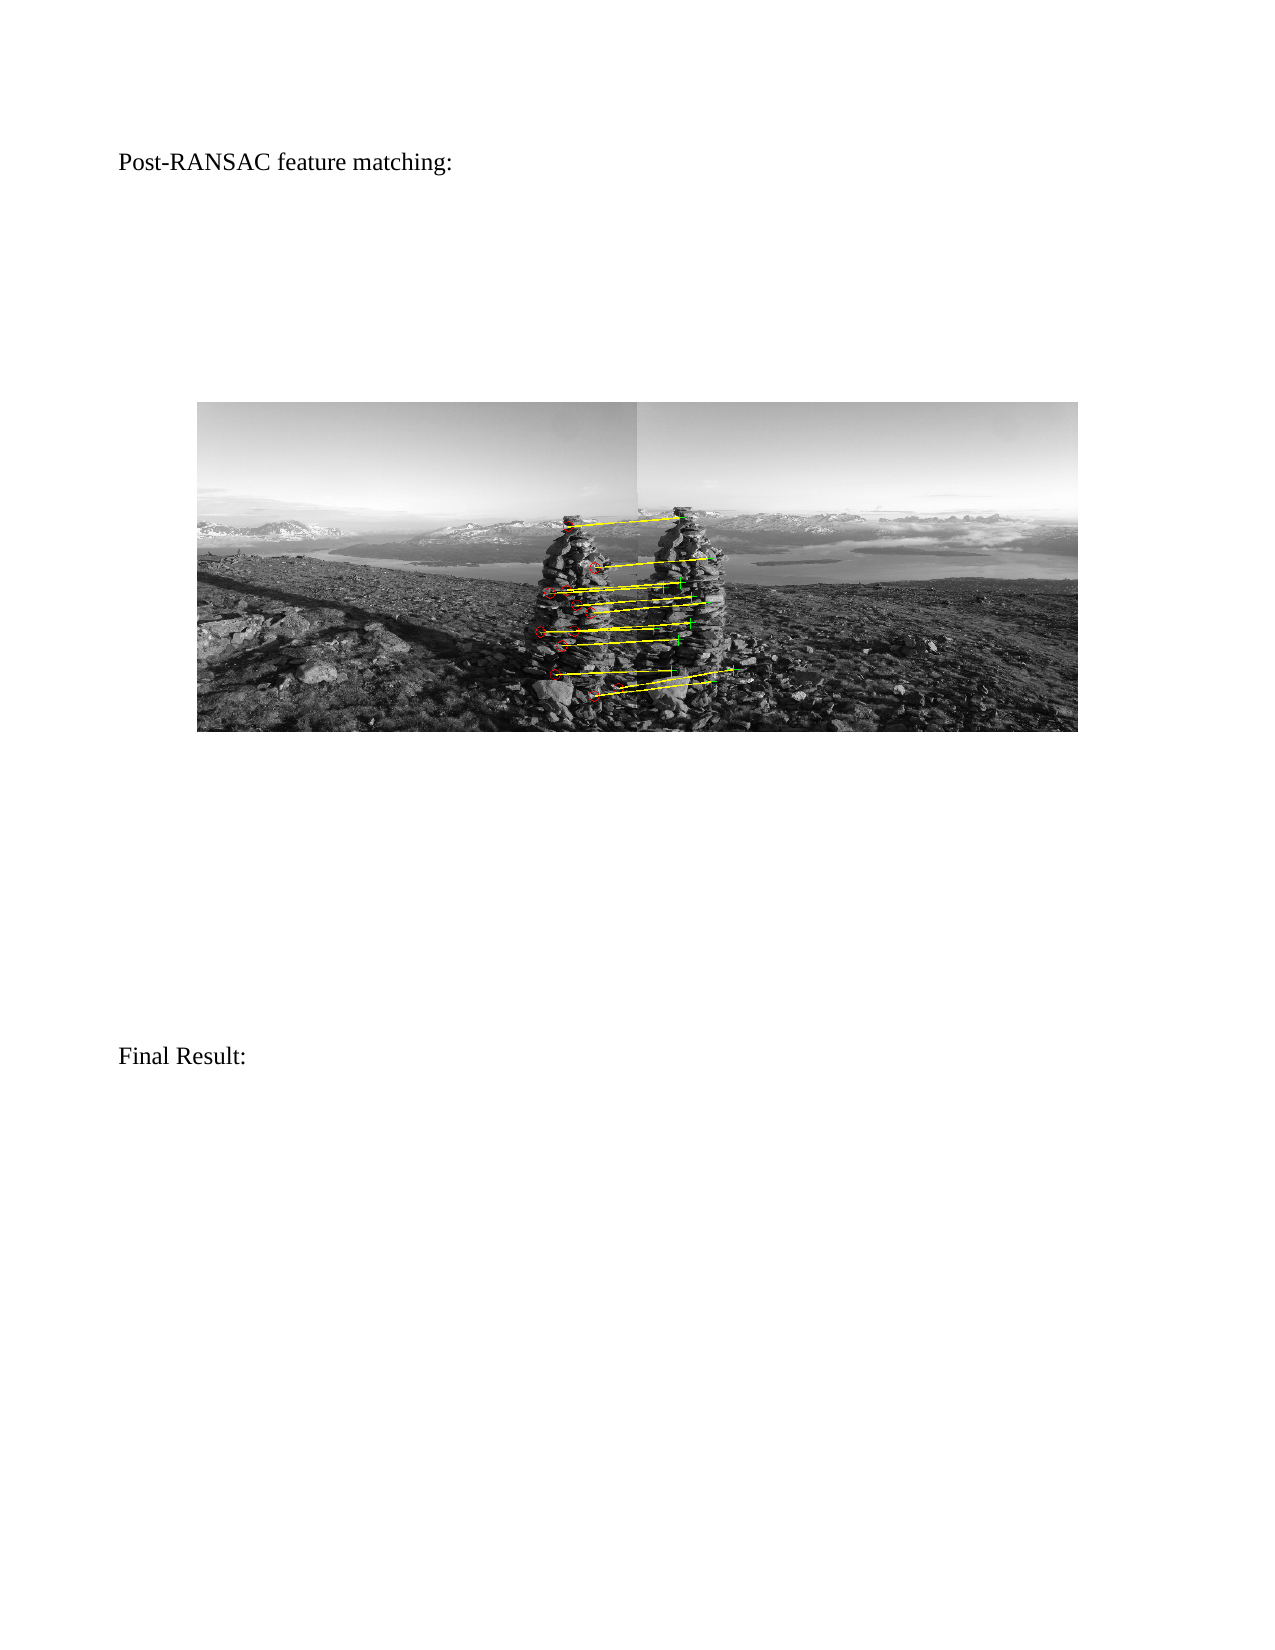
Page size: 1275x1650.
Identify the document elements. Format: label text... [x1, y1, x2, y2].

picture [118, 204, 1157, 984]
text Post-RANSAC feature matching: [118, 147, 1157, 176]
text Final Result: [118, 1041, 1157, 1069]
